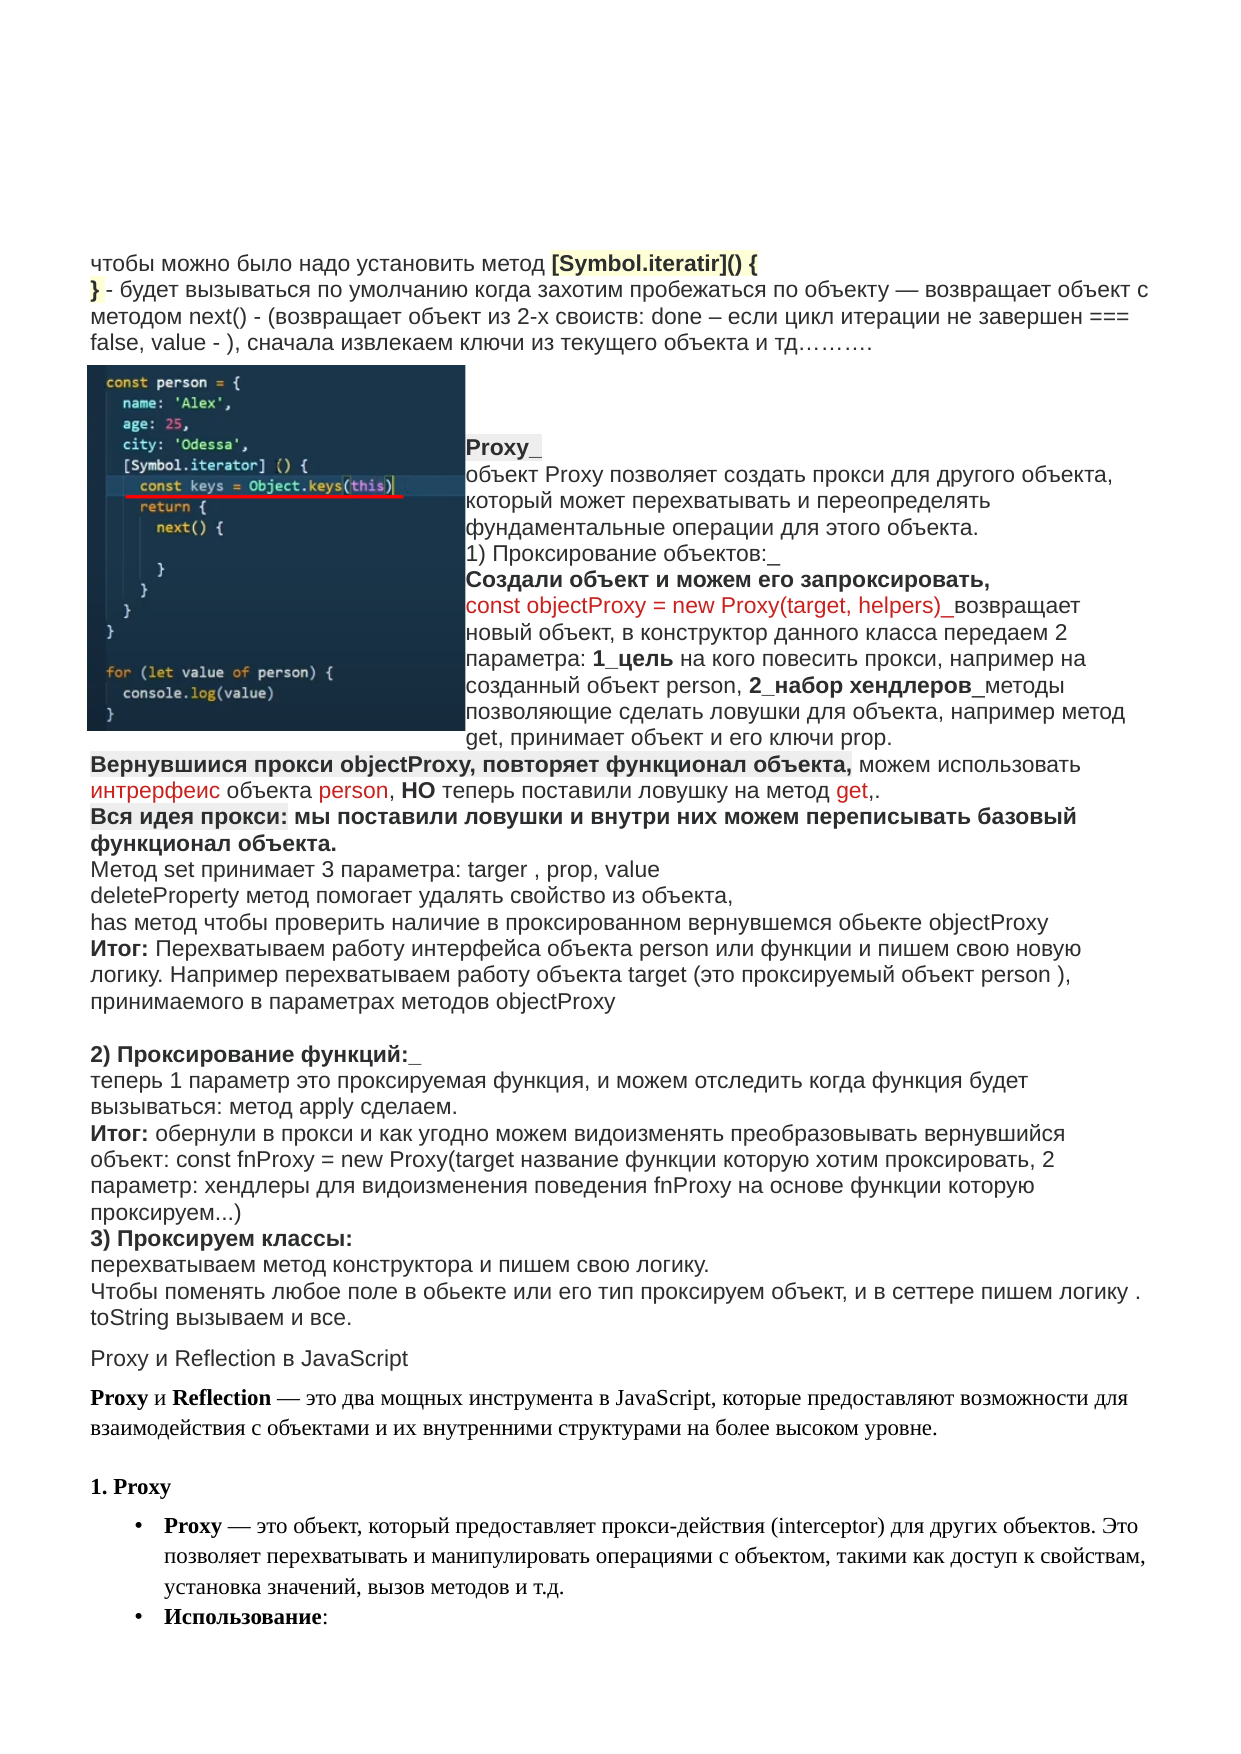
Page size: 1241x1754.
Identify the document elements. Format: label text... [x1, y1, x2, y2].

text 3) Проксируем классы: [90, 1225, 1150, 1251]
text deleteProperty метод помогает удалять свойство из объекта, [90, 882, 1150, 909]
text Proxy и Reflection — это два мощных инструмента в JavaScript, которые предоставляют возможности для взаимодействия с объектами и их внутренними структурами на более высоком уровне. [90, 1384, 1150, 1440]
text } - будет вызываться по умолчанию когда захотим пробежаться по объекту — возвращает объект с методом next() - (возвращает объект из 2-х своиств: done – если цикл итерации не завершен === false, value - ), сначала извлекаем ключи из текущего объекта и тд………. [90, 276, 1150, 355]
text Метод set принимает 3 параметра: targer , prop, value [90, 856, 1150, 882]
text теперь 1 параметр это проксируемая функция, и можем отследить когда функция будет вызываться: метод apply сделаем. [90, 1067, 1150, 1119]
text Итог: Перехватываем работу интерфейса объекта person или функции и пишем свою новую логику. Например перехватываем работу объекта target (это проксируемый объект person ), принимаемого в параметрах методов objectProxy [90, 935, 1150, 1014]
text Чтобы поменять любое поле в обьекте или его тип проксируем объект, и в сеттере пишем логику . toString вызываем и все. [90, 1278, 1150, 1330]
text 1) Проксирование объектов:_ [466, 540, 1150, 566]
text 2) Проксирование функций:_ [90, 1041, 1150, 1067]
text has метод чтобы проверить наличие в проксированном вернувшемся обьекте objectProxy [90, 909, 1150, 935]
subtitle 1. Proxy [90, 1473, 1150, 1500]
subtitle Proxy и Reflection в JavaScript [90, 1345, 1150, 1371]
text Создали объект и можем его запроксировать, [466, 566, 1150, 592]
text перехватываем метод конструктора и пишем свою логику. [90, 1251, 1150, 1278]
text Итог: обернули в прокси и как угодно можем видоизменять преобразовывать вернувшийся объект: const fnProxy = new Proxy(target название функции которую хотим проксировать, 2 параметр: хендлеры для видоизменения поведения fnProxy на основе функции которую проксируем...) [90, 1119, 1150, 1225]
list Использование: [134, 1603, 1150, 1629]
list Proxy — это объект, который предоставляет прокси-действия (interceptor) для других объектов. Это позволяет перехватывать и манипулировать операциями с объектом, такими как доступ к свойствам, установка значений, вызов методов и т.д. [134, 1512, 1150, 1599]
text чтобы можно было надо установить метод [Symbol.iteratir]() { [90, 250, 1150, 276]
text Вернувшиися прокси оbjectProxy, повторяет функционал объекта, можем использовать интрерфеис объекта person, НО теперь поставили ловушку на метод get,. [90, 751, 1150, 803]
picture [87, 365, 466, 731]
text объект Proxy позволяет создать прокси для другого объекта, который может перехватывать и переопределять фундаментальные операции для этого объекта. [466, 461, 1150, 540]
text Proxy_ [466, 434, 1150, 461]
text Вся идея прокси: мы поставили ловушки и внутри них можем переписывать базовый функционал объекта. [90, 803, 1150, 856]
text const objectProxy = new Proxy(target, helpers)_возвращает новый объект, в конструктор данного класса передаем 2 параметра: 1_цель на кого повесить прокси, например на созданный объект person, 2_набор хендлеров_методы позволяющие сделать ловушки для объекта, например метод get, принимает объект и его ключи prop. [90, 592, 1150, 751]
